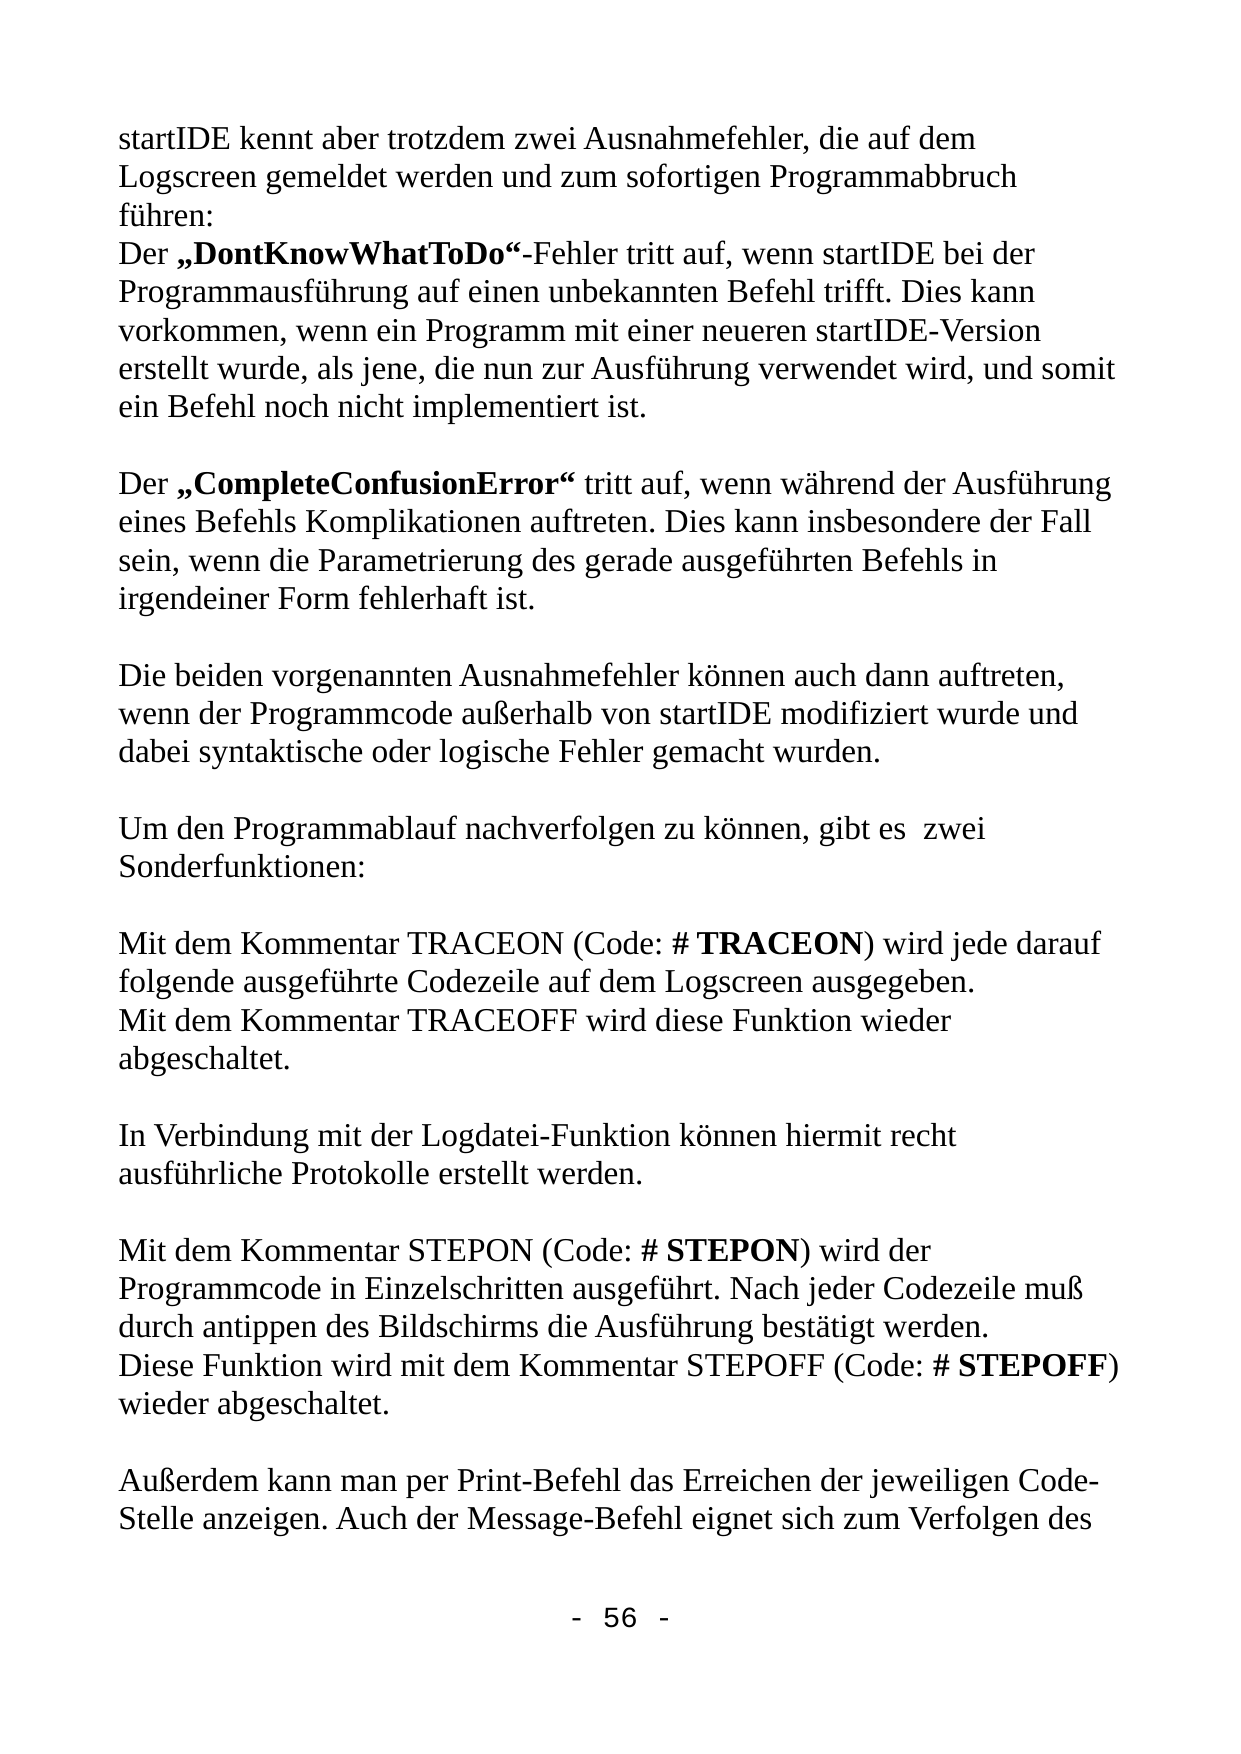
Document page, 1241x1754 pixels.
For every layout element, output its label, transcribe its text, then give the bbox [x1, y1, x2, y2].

text In Verbindung mit der Logdatei-Funktion können hiermit recht ausführliche Protokolle erstellt werden. [118, 1115, 1122, 1191]
text Mit dem Kommentar TRACEON (Code: # TRACEON) wird jede darauf folgende ausgeführte Codezeile auf dem Logscreen ausgegeben. [118, 923, 1122, 1000]
text Außerdem kann man per Print-Befehl das Erreichen der jeweiligen Code-Stelle anzeigen. Auch der Message-Befehl eignet sich zum Verfolgen des [118, 1460, 1122, 1536]
text Der „CompleteConfusionError“ tritt auf, wenn während der Ausführung eines Befehls Komplikationen auftreten. Dies kann insbesondere der Fall sein, wenn die Parametrierung des gerade ausgeführten Befehls in irgendeiner Form fehlerhaft ist. [118, 463, 1122, 616]
text Um den Programmablauf nachverfolgen zu können, gibt es zwei Sonderfunktionen: [118, 808, 1122, 885]
text startIDE kennt aber trotzdem zwei Ausnahmefehler, die auf dem Logscreen gemeldet werden und zum sofortigen Programmabbruch führen: [118, 118, 1122, 233]
text Diese Funktion wird mit dem Kommentar STEPOFF (Code: # STEPOFF) wieder abgeschaltet. [118, 1345, 1122, 1421]
text Mit dem Kommentar TRACEOFF wird diese Funktion wieder abgeschaltet. [118, 1000, 1122, 1076]
text Der „DontKnowWhatToDo“-Fehler tritt auf, wenn startIDE bei der Programmausführung auf einen unbekannten Befehl trifft. Dies kann vorkommen, wenn ein Programm mit einer neueren startIDE-Version erstellt wurde, als jene, die nun zur Ausführung verwendet wird, und somit ein Befehl noch nicht implementiert ist. [118, 233, 1122, 425]
text Die beiden vorgenannten Ausnahmefehler können auch dann auftreten, wenn der Programmcode außerhalb von startIDE modifiziert wurde und dabei syntaktische oder logische Fehler gemacht wurden. [118, 655, 1122, 770]
text Mit dem Kommentar STEPON (Code: # STEPON) wird der Programmcode in Einzelschritten ausgeführt. Nach jeder Codezeile muß durch antippen des Bildschirms die Ausführung bestätigt werden. [118, 1230, 1122, 1345]
